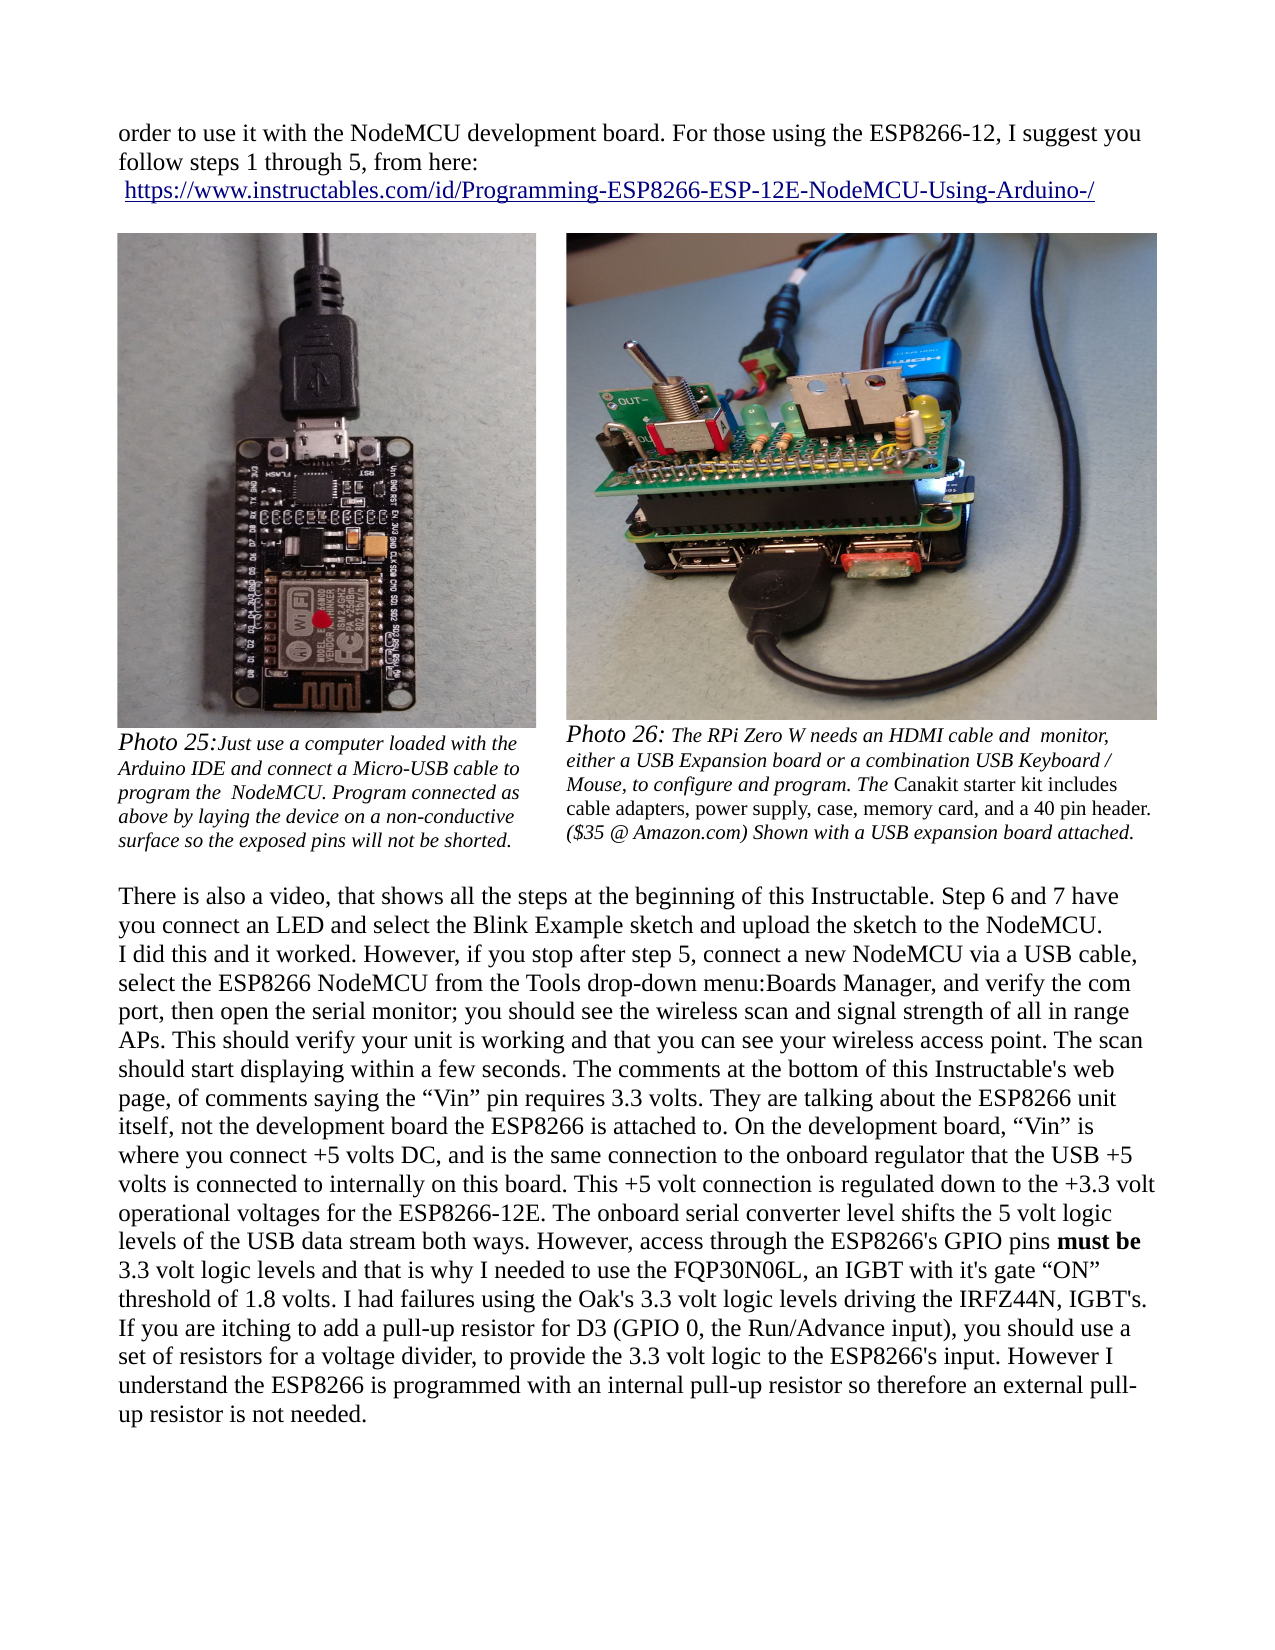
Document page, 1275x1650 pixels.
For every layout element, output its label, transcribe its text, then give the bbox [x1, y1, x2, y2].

text order to use it with the NodeMCU development board. For those using the ESP8266-12, I suggest you follow steps 1 through 5, from here: [118, 118, 1157, 176]
text There is also a video, that shows all the steps at the beginning of this Instructable. Step 6 and 7 have you connect an LED and select the Blink Example sketch and upload the sketch to the NodeMCU. [118, 881, 1157, 939]
picture [117, 233, 537, 728]
text https://www.instructables.com/id/Programming-ESP8266-ESP-12E-NodeMCU-Using-Arduino-/ [118, 176, 1157, 204]
picture [566, 233, 1157, 720]
text Photo 26: The RPi Zero W needs an HDMI cable and monitor, either a USB Expansion board or a combination USB Keyboard / Mouse, to configure and program. The Canakit starter kit includes cable adapters, power supply, case, memory card, and a 40 pin header. ($35 @ Amazon.com) Shown with a USB expansion board attached. [566, 720, 1157, 844]
text I did this and it worked. However, if you stop after step 5, connect a new NodeMCU via a USB cable, select the ESP8266 NodeMCU from the Tools drop-down menu:Boards Manager, and verify the com port, then open the serial monitor; you should see the wireless scan and signal strength of all in range APs. This should verify your unit is working and that you can see your wireless access point. The scan should start displaying within a few seconds. The comments at the bottom of this Instructable's web page, of comments saying the “Vin” pin requires 3.3 volts. They are talking about the ESP8266 unit itself, not the development board the ESP8266 is attached to. On the development board, “Vin” is where you connect +5 volts DC, and is the same connection to the onboard regulator that the USB +5 volts is connected to internally on this board. This +5 volt connection is regulated down to the +3.3 volt operational voltages for the ESP8266-12E. The onboard serial converter level shifts the 5 volt logic levels of the USB data stream both ways. However, access through the ESP8266's GPIO pins must be 3.3 volt logic levels and that is why I needed to use the FQP30N06L, an IGBT with it's gate “ON” threshold of 1.8 volts. I had failures using the Oak's 3.3 volt logic levels driving the IRFZ44N, IGBT's. If you are itching to add a pull-up resistor for D3 (GPIO 0, the Run/Advance input), you should use a set of resistors for a voltage divider, to provide the 3.3 volt logic to the ESP8266's input. However I understand the ESP8266 is programmed with an internal pull-up resistor so therefore an external pull-up resistor is not needed. [118, 939, 1157, 1428]
text Photo 25:Just use a computer loaded with the Arduino IDE and connect a Micro-USB cable to program the NodeMCU. Program connected as above by laying the device on a non-conductive surface so the exposed pins will not be shorted. [118, 728, 535, 852]
